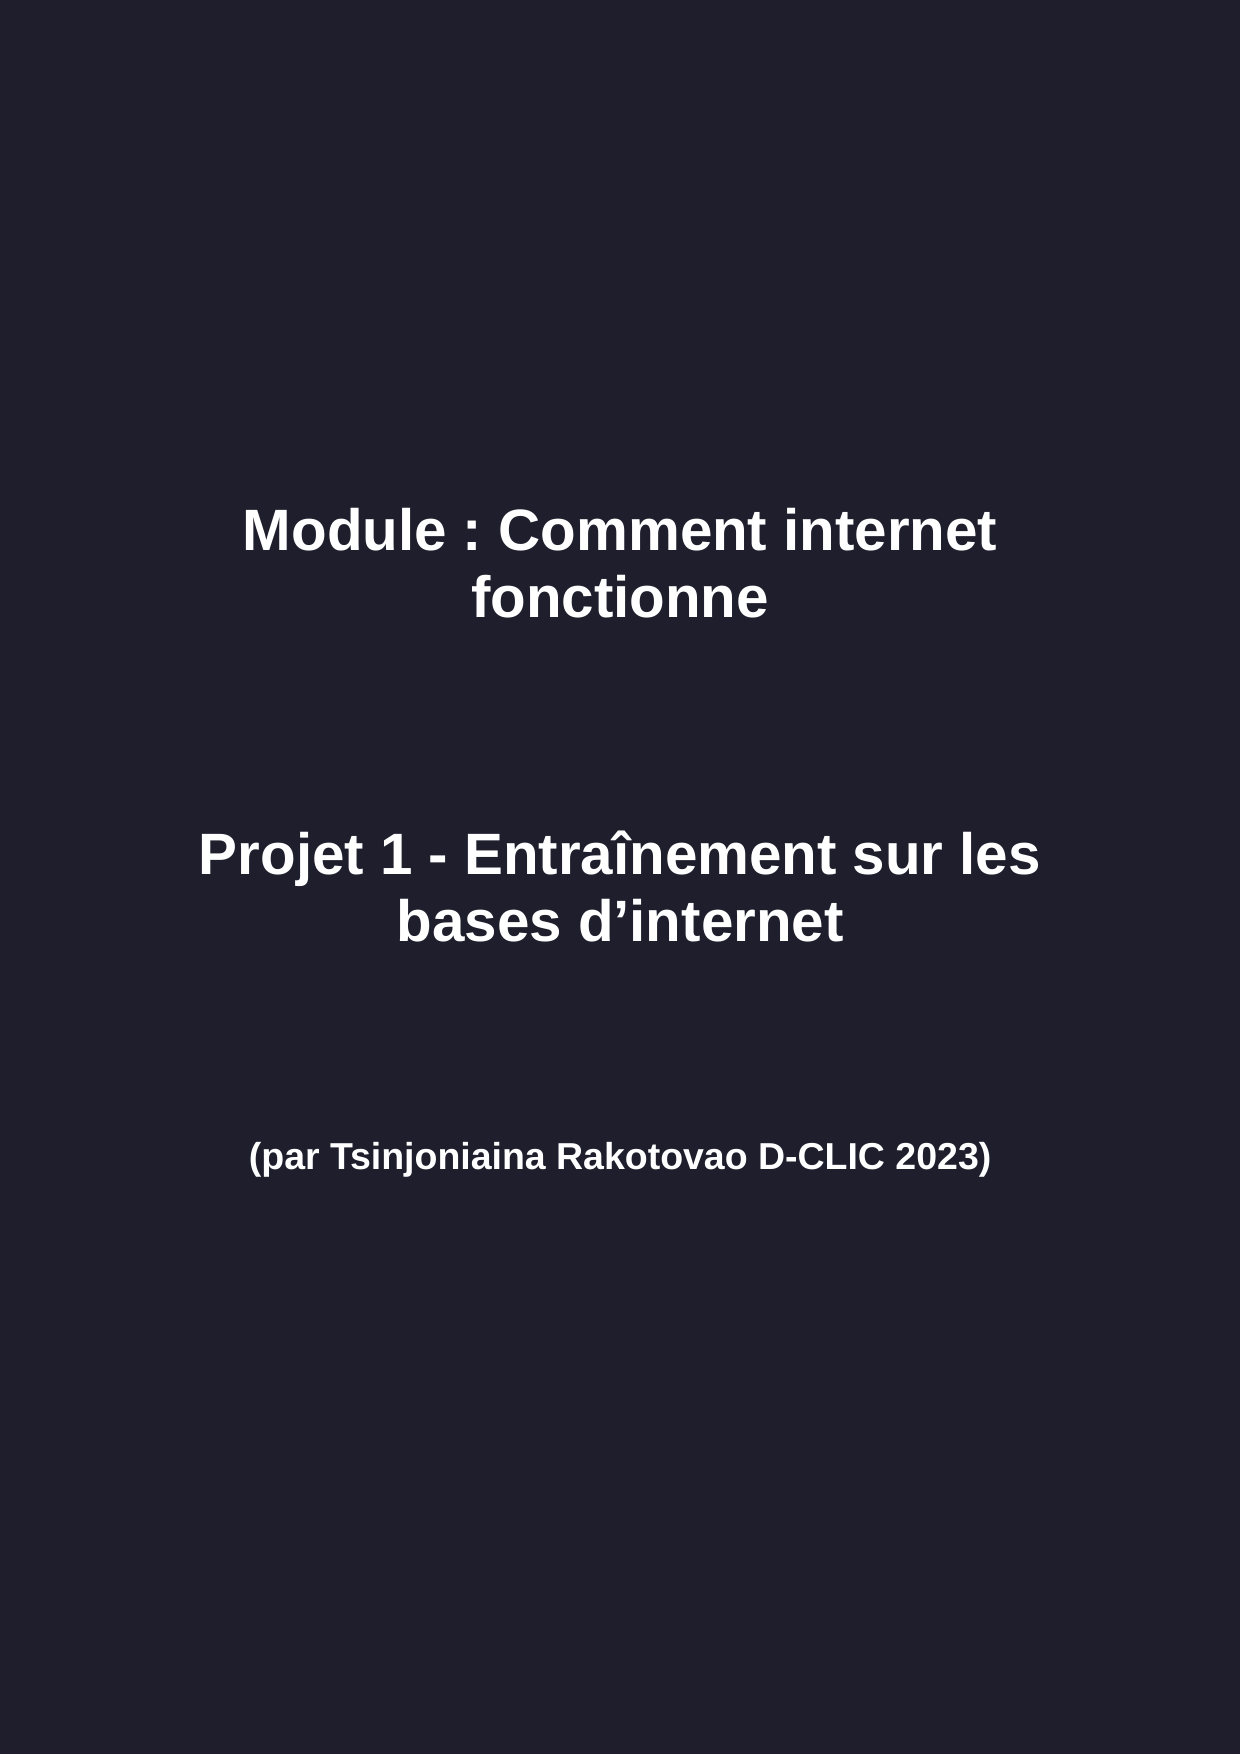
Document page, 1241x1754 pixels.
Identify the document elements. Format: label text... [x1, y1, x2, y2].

title Projet 1 - Entraînement sur les bases d’internet [118, 820, 1122, 954]
subtitle (par Tsinjoniaina Rakotovao D-CLIC 2023) [118, 1134, 1122, 1177]
title Module : Comment internet fonctionne [118, 496, 1122, 630]
